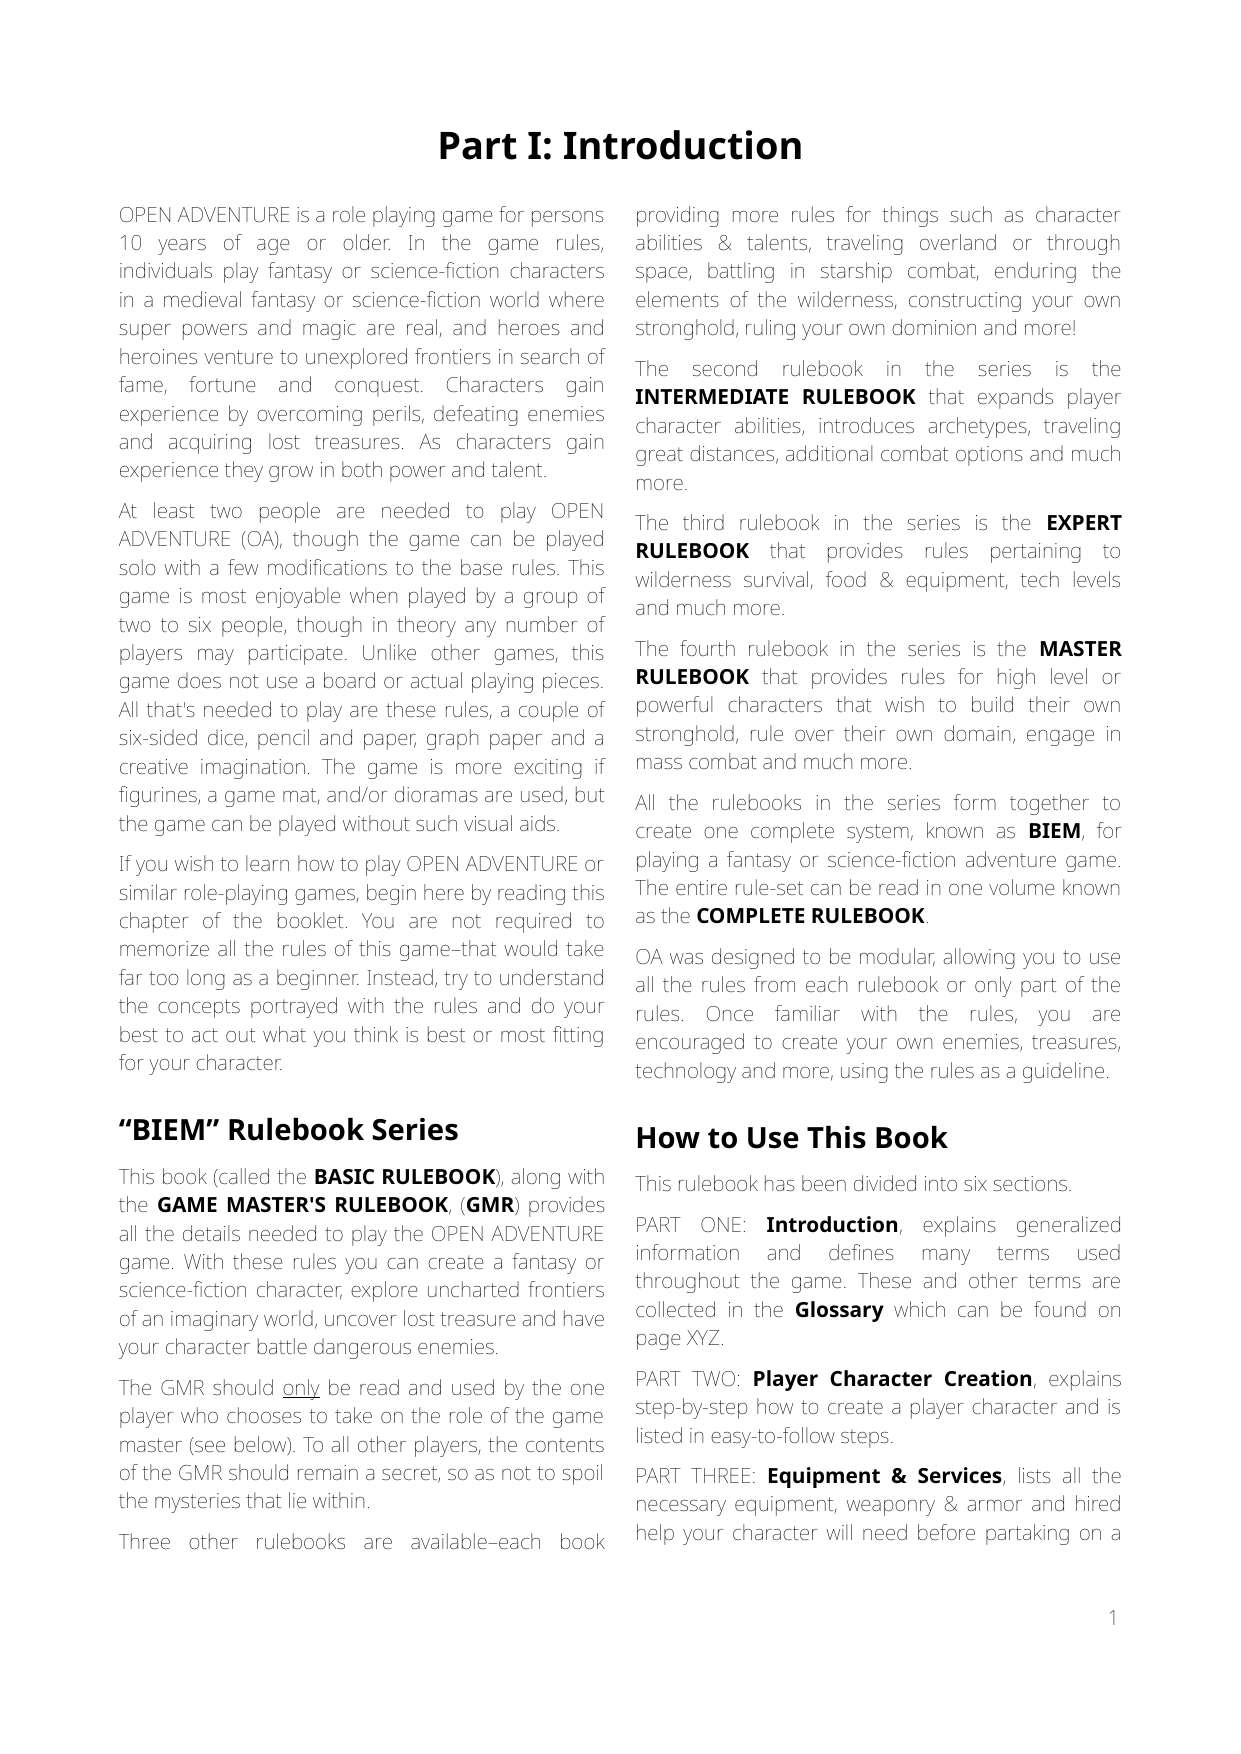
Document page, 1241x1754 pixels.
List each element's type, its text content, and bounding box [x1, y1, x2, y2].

text This rulebook has been divided into six sections. [635, 1169, 1122, 1198]
text The third rulebook in the series is the EXPERT RULEBOOK that provides rules pertaining to wilderness survival, food & equipment, tech levels and much more. [635, 508, 1122, 622]
text If you wish to learn how to play OPEN ADVENTURE or similar role-playing games, begin here by reading this chapter of the booklet. You are not required to memorize all the rules of this game–that would take far too long as a beginner. Instead, try to understand the concepts portrayed with the rules and do your best to act out what you think is best or most fitting for your character. [118, 849, 605, 1077]
subtitle “BIEM” Rulebook Series [118, 1109, 605, 1149]
text The second rulebook in the series is the INTERMEDIATE RULEBOOK that expands player character abilities, introduces archetypes, traveling great distances, additional combat options and much more. [635, 354, 1122, 496]
text PART TWO: Player Character Creation, explains step-by-step how to create a player character and is listed in easy-to-follow steps. [635, 1364, 1122, 1449]
text providing more rules for things such as character abilities & talents, traveling overland or through space, battling in starship combat, enduring the elements of the wilderness, constructing your own stronghold, ruling your own dominion and more! [635, 200, 1122, 342]
text OPEN ADVENTURE is a role playing game for persons 10 years of age or older. In the game rules, individuals play fantasy or science-fiction characters in a medieval fantasy or science-fiction world where super powers and magic are real, and heroes and heroines venture to unexplored frontiers in search of fame, fortune and conquest. Characters gain experience by overcoming perils, defeating enemies and acquiring lost treasures. As characters gain experience they grow in both power and talent. [118, 200, 605, 484]
subtitle How to Use This Book [635, 1117, 1122, 1157]
text This book (called the BASIC RULEBOOK), along with the GAME MASTER'S RULEBOOK, (GMR) provides all the details needed to play the OPEN ADVENTURE game. With these rules you can create a fantasy or science-fiction character, explore uncharted frontiers of an imaginary world, uncover lost treasure and have your character battle dangerous enemies. [118, 1162, 605, 1361]
text All the rulebooks in the series form together to create one complete system, known as BIEM, for playing a fantasy or science-fiction adventure game. The entire rule-set can be read in one volume known as the COMPLETE RULEBOOK. [635, 788, 1122, 930]
text OA was designed to be modular, allowing you to use all the rules from each rulebook or only part of the rules. Once familiar with the rules, you are encouraged to create your own enemies, treasures, technology and more, using the rules as a guideline. [635, 942, 1122, 1084]
text PART ONE: Introduction, explains generalized information and defines many terms used throughout the game. These and other terms are collected in the Glossary which can be found on page XYZ. [635, 1210, 1122, 1352]
text Three other rulebooks are available–each book [118, 1527, 605, 1555]
text At least two people are needed to play OPEN ADVENTURE (OA), though the game can be played solo with a few modifications to the base rules. This game is most enjoyable when played by a group of two to six people, though in theory any number of players may participate. Unlike other games, this game does not use a board or actual playing pieces. All that's needed to play are these rules, a couple of six-sided dice, pencil and paper, graph paper and a creative imagination. The game is more exciting if figurines, a game mat, and/or dioramas are used, but the game can be played without such visual aids. [118, 496, 605, 837]
text The fourth rulebook in the series is the MASTER RULEBOOK that provides rules for high level or powerful characters that wish to build their own stronghold, rule over their own domain, engage in mass combat and much more. [635, 634, 1122, 776]
text PART THREE: Equipment & Services, lists all the necessary equipment, weaponry & armor and hired help your character will need before partaking on a [635, 1461, 1122, 1546]
text The GMR should only be read and used by the one player who chooses to take on the role of the game master (see below). To all other players, the contents of the GMR should remain a secret, so as not to spoil the mysteries that lie within. [118, 1373, 605, 1515]
